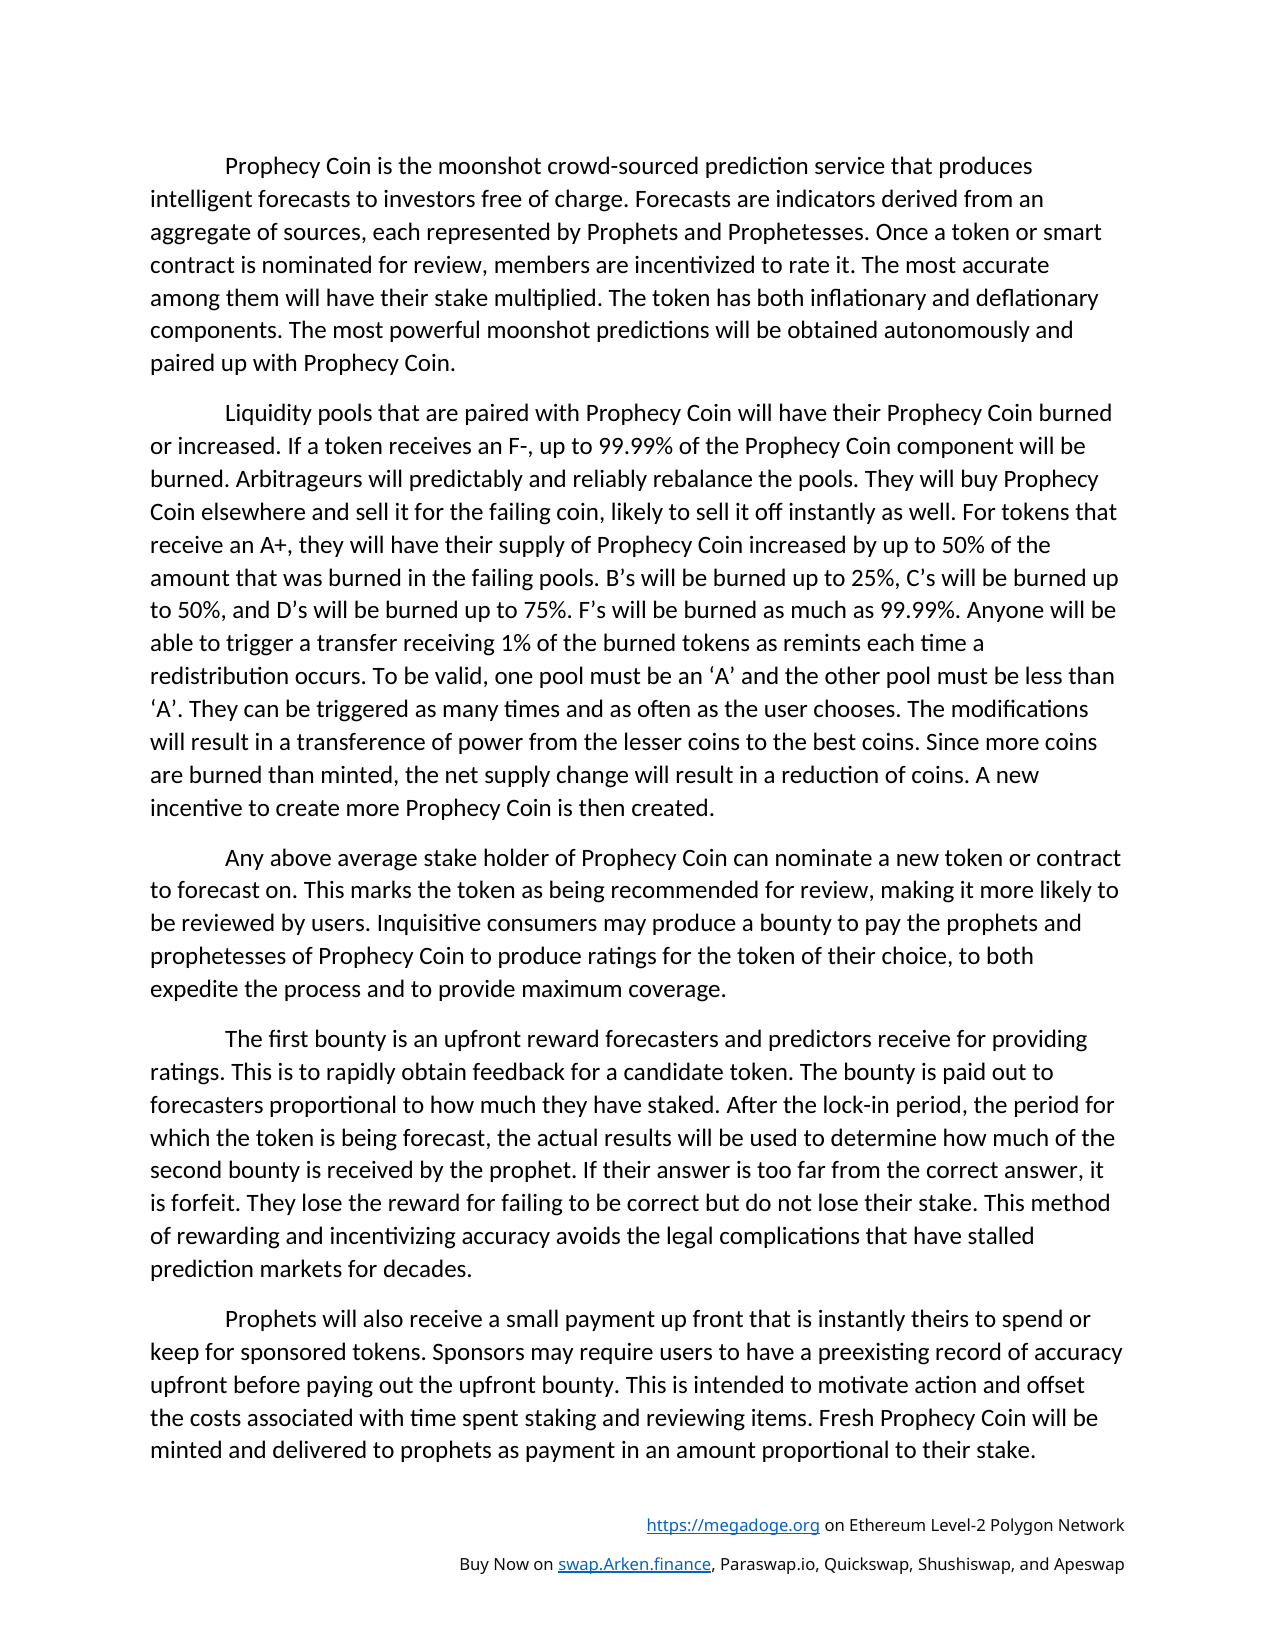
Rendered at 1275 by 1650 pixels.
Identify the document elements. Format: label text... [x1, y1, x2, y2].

text Any above average stake holder of Prophecy Coin can nominate a new token or contract to forecast on. This marks the token as being recommended for review, making it more likely to be reviewed by users. Inquisitive consumers may produce a bounty to pay the prophets and prophetesses of Prophecy Coin to produce ratings for the token of their choice, to both expedite the process and to provide maximum coverage. [150, 842, 1125, 1004]
text Liquidity pools that are paired with Prophecy Coin will have their Prophecy Coin burned or increased. If a token receives an F-, up to 99.99% of the Prophecy Coin component will be burned. Arbitrageurs will predictably and reliably rebalance the pools. They will buy Prophecy Coin elsewhere and sell it for the failing coin, likely to sell it off instantly as well. For tokens that receive an A+, they will have their supply of Prophecy Coin increased by up to 50% of the amount that was burned in the failing pools. B’s will be burned up to 25%, C’s will be burned up to 50%, and D’s will be burned up to 75%. F’s will be burned as much as 99.99%. Anyone will be able to trigger a transfer receiving 1% of the burned tokens as remints each time a redistribution occurs. To be valid, one pool must be an ‘A’ and the other pool must be less than ‘A’. They can be triggered as many times and as often as the user chooses. The modifications will result in a transference of power from the lesser coins to the best coins. Since more coins are burned than minted, the net supply change will result in a reduction of coins. A new incentive to create more Prophecy Coin is then created. [150, 397, 1125, 823]
text The first bounty is an upfront reward forecasters and predictors receive for providing ratings. This is to rapidly obtain feedback for a candidate token. The bounty is paid out to forecasters proportional to how much they have staked. After the lock-in period, the period for which the token is being forecast, the actual results will be used to determine how much of the second bounty is received by the prophet. If their answer is too far from the correct answer, it is forfeit. They lose the reward for failing to be correct but do not lose their stake. This method of rewarding and incentivizing accuracy avoids the legal complications that have stalled prediction markets for decades. [150, 1023, 1125, 1284]
text Prophecy Coin is the moonshot crowd-sourced prediction service that produces intelligent forecasts to investors free of charge. Forecasts are indicators derived from an aggregate of sources, each represented by Prophets and Prophetesses. Once a token or smart contract is nominated for review, members are incentivized to rate it. The most accurate among them will have their stake multiplied. The token has both inflationary and deflationary components. The most powerful moonshot predictions will be obtained autonomously and paired up with Prophecy Coin. [150, 150, 1125, 378]
text Prophets will also receive a small payment up front that is instantly theirs to spend or keep for sponsored tokens. Sponsors may require users to have a preexisting record of accuracy upfront before paying out the upfront bounty. This is intended to motivate action and offset the costs associated with time spent staking and reviewing items. Fresh Prophecy Coin will be minted and delivered to prophets as payment in an amount proportional to their stake. [150, 1303, 1125, 1465]
